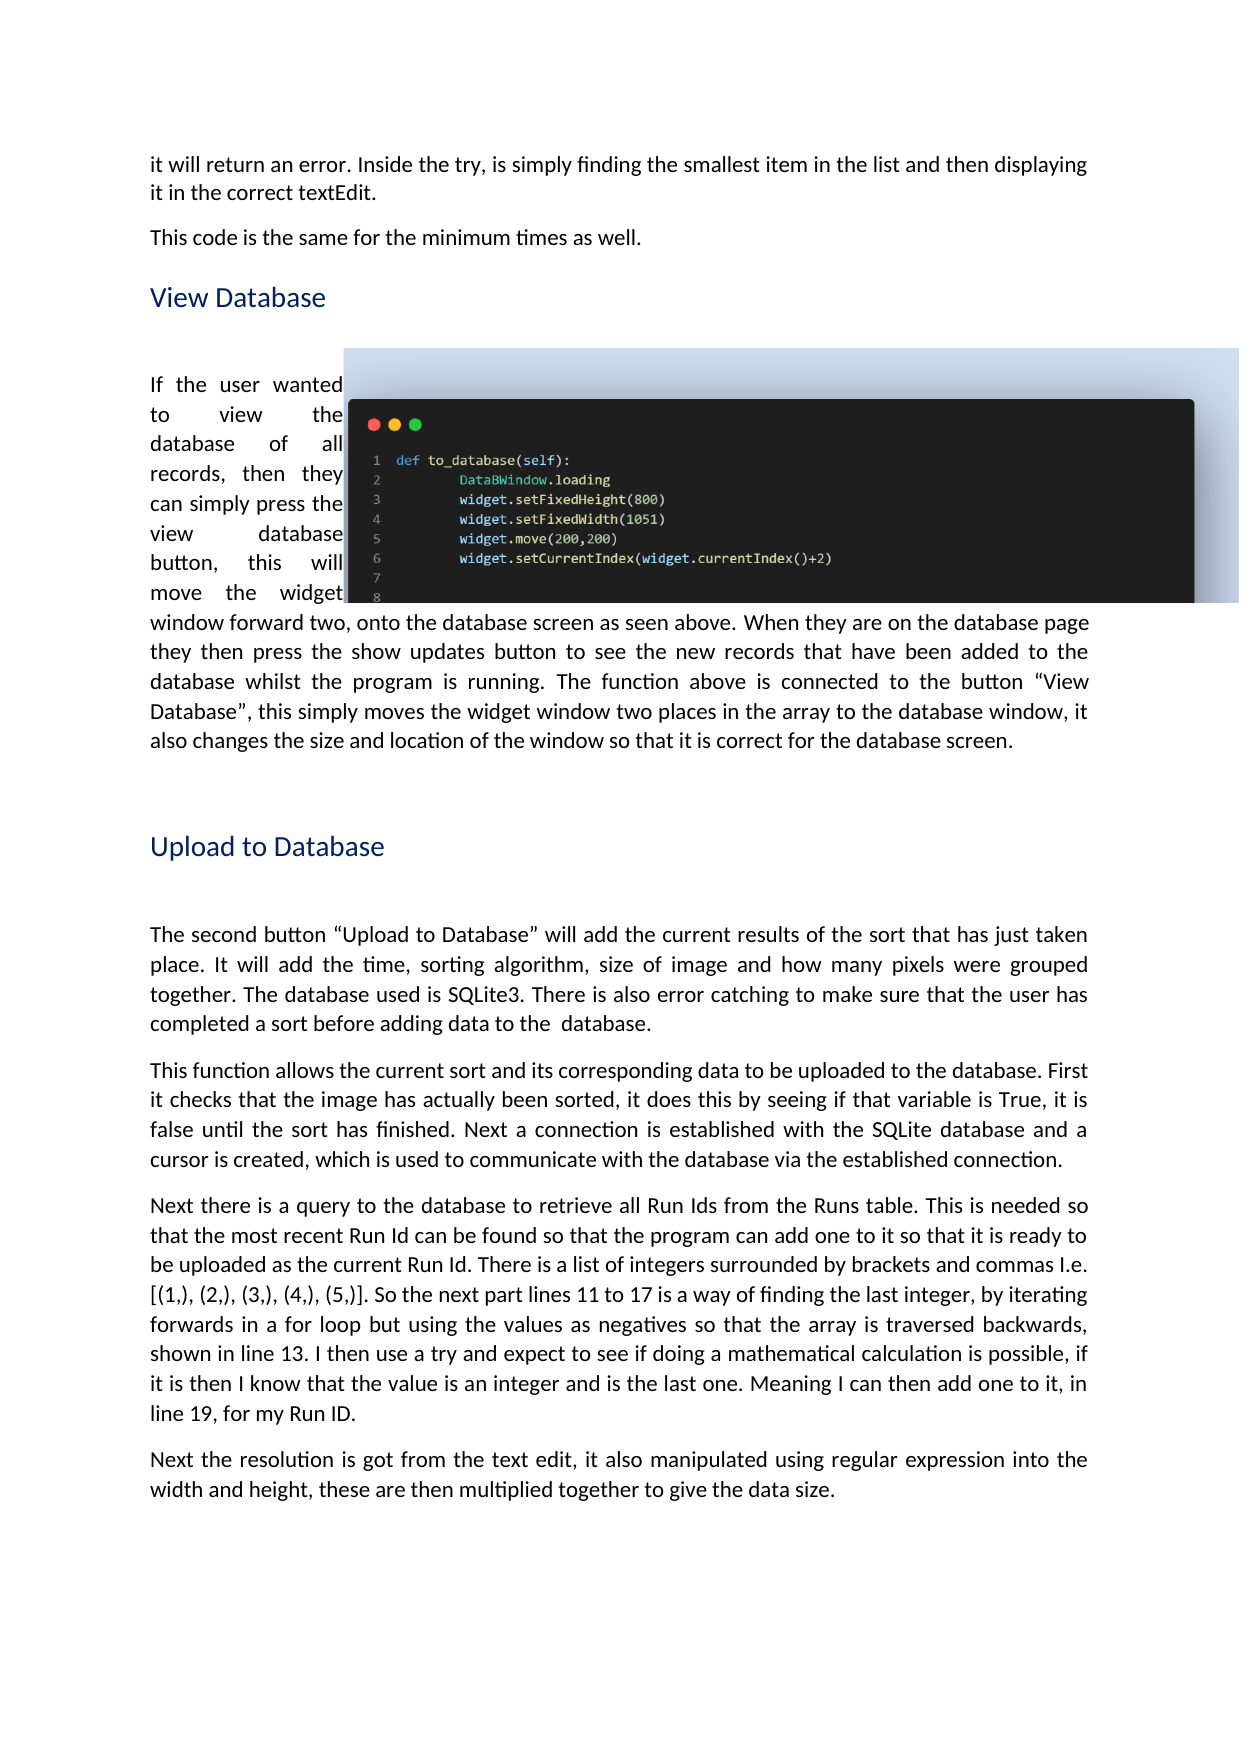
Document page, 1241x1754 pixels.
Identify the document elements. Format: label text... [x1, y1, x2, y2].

text The second button “Upload to Database” will add the current results of the sort that has just taken place. It will add the time, sorting algorithm, size of image and how many pixels were grouped together. The database used is SQLite3. There is also error catching to make sure that the user has completed a sort before adding data to the database. [150, 920, 1090, 1037]
subtitle Upload to Database [150, 828, 1090, 863]
text This code is the same for the minimum times as well. [150, 223, 1090, 251]
subtitle View Database [150, 279, 1090, 315]
text it will return an error. Inside the try, is simply finding the smallest item in the list and then displaying it in the correct textEdit. [150, 150, 1090, 206]
text If the user wanted to view the database of all records, then they can simply press the view database button, this will move the widget window forward two, onto the database screen as seen above. When they are on the database page they then press the show updates button to see the new records that have been added to the database whilst the program is running. The function above is connected to the button “View Database”, this simply moves the widget window two places in the array to the database window, it also changes the size and location of the window so that it is correct for the database screen. [150, 370, 1090, 754]
text Next there is a query to the database to retrieve all Run Ids from the Runs table. This is needed so that the most recent Run Id can be found so that the program can add one to it so that it is ready to be uploaded as the current Run Id. There is a list of integers surrounded by brackets and commas I.e. [(1,), (2,), (3,), (4,), (5,)]. So the next part lines 11 to 17 is a way of finding the last integer, by iterating forwards in a for loop but using the values as negatives so that the array is traversed backwards, shown in line 13. I then use a try and expect to see if doing a mathematical calculation is possible, if it is then I know that the value is an integer and is the last one. Meaning I can then add one to it, in line 19, for my Run ID. [150, 1191, 1090, 1427]
text This function allows the current sort and its corresponding data to be uploaded to the database. First it checks that the image has actually been sorted, it does this by seeing if that variable is True, it is false until the sort has finished. Next a connection is established with the SQLite database and a cursor is created, which is used to communicate with the database via the established connection. [150, 1056, 1090, 1173]
text Next the resolution is got from the text edit, it also manipulated using regular expression into the width and height, these are then multiplied together to give the data size. [150, 1445, 1090, 1503]
